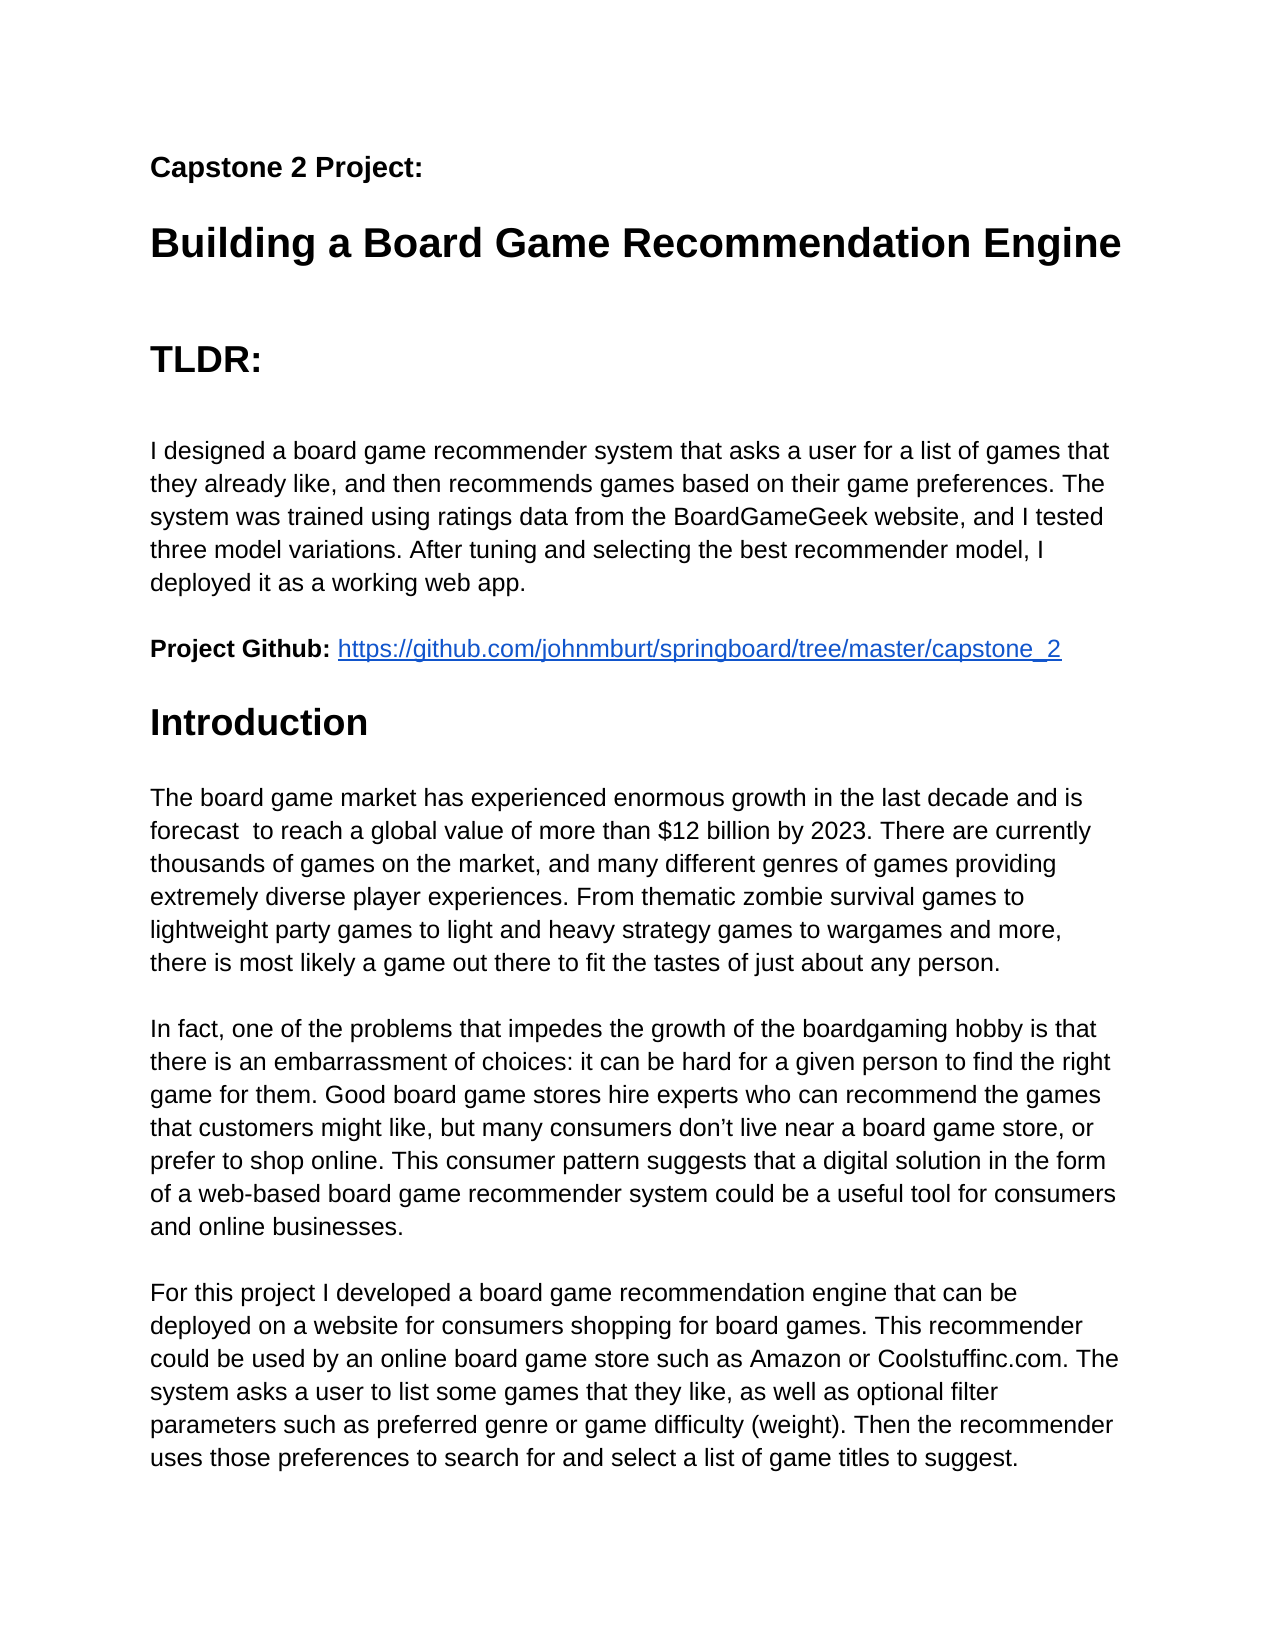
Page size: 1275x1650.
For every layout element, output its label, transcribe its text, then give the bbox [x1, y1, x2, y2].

text The board game market has experienced enormous growth in the last decade and is forecast to reach a global value of more than $12 billion by 2023. There are currently thousands of games on the market, and many different genres of games providing extremely diverse player experiences. From thematic zombie survival games to lightweight party games to light and heavy strategy games to wargames and more, there is most likely a game out there to fit the tastes of just about any person. [150, 783, 1125, 977]
text For this project I developed a board game recommendation engine that can be deployed on a website for consumers shopping for board games. This recommender could be used by an online board game store such as Amazon or Coolstuffinc.com. The system asks a user to list some games that they like, as well as optional filter parameters such as preferred genre or game difficulty (weight). Then the recommender uses those preferences to search for and select a list of game titles to suggest. [150, 1278, 1125, 1472]
text Capstone 2 Project: [150, 150, 1125, 183]
text Building a Board Game Recommendation Engine [150, 219, 1125, 267]
text In fact, one of the problems that impedes the growth of the boardgaming hobby is that there is an embarrassment of choices: it can be hard for a given person to find the right game for them. Good board game stores hire experts who can recommend the games that customers might like, but many consumers don’t live near a board game store, or prefer to shop online. This consumer pattern suggests that a digital solution in the form of a web-based board game recommender system could be a useful tool for consumers and online businesses. [150, 1014, 1125, 1241]
text Introduction [150, 700, 1125, 743]
text TLDR: [150, 337, 1125, 380]
text I designed a board game recommender system that asks a user for a list of games that they already like, and then recommends games based on their game preferences. The system was trained using ratings data from the BoardGameGeek website, and I tested three model variations. After tuning and selecting the best recommender model, I deployed it as a working web app. [150, 436, 1125, 597]
text Project Github: https://github.com/johnmburt/springboard/tree/master/capstone_2 [150, 634, 1125, 663]
